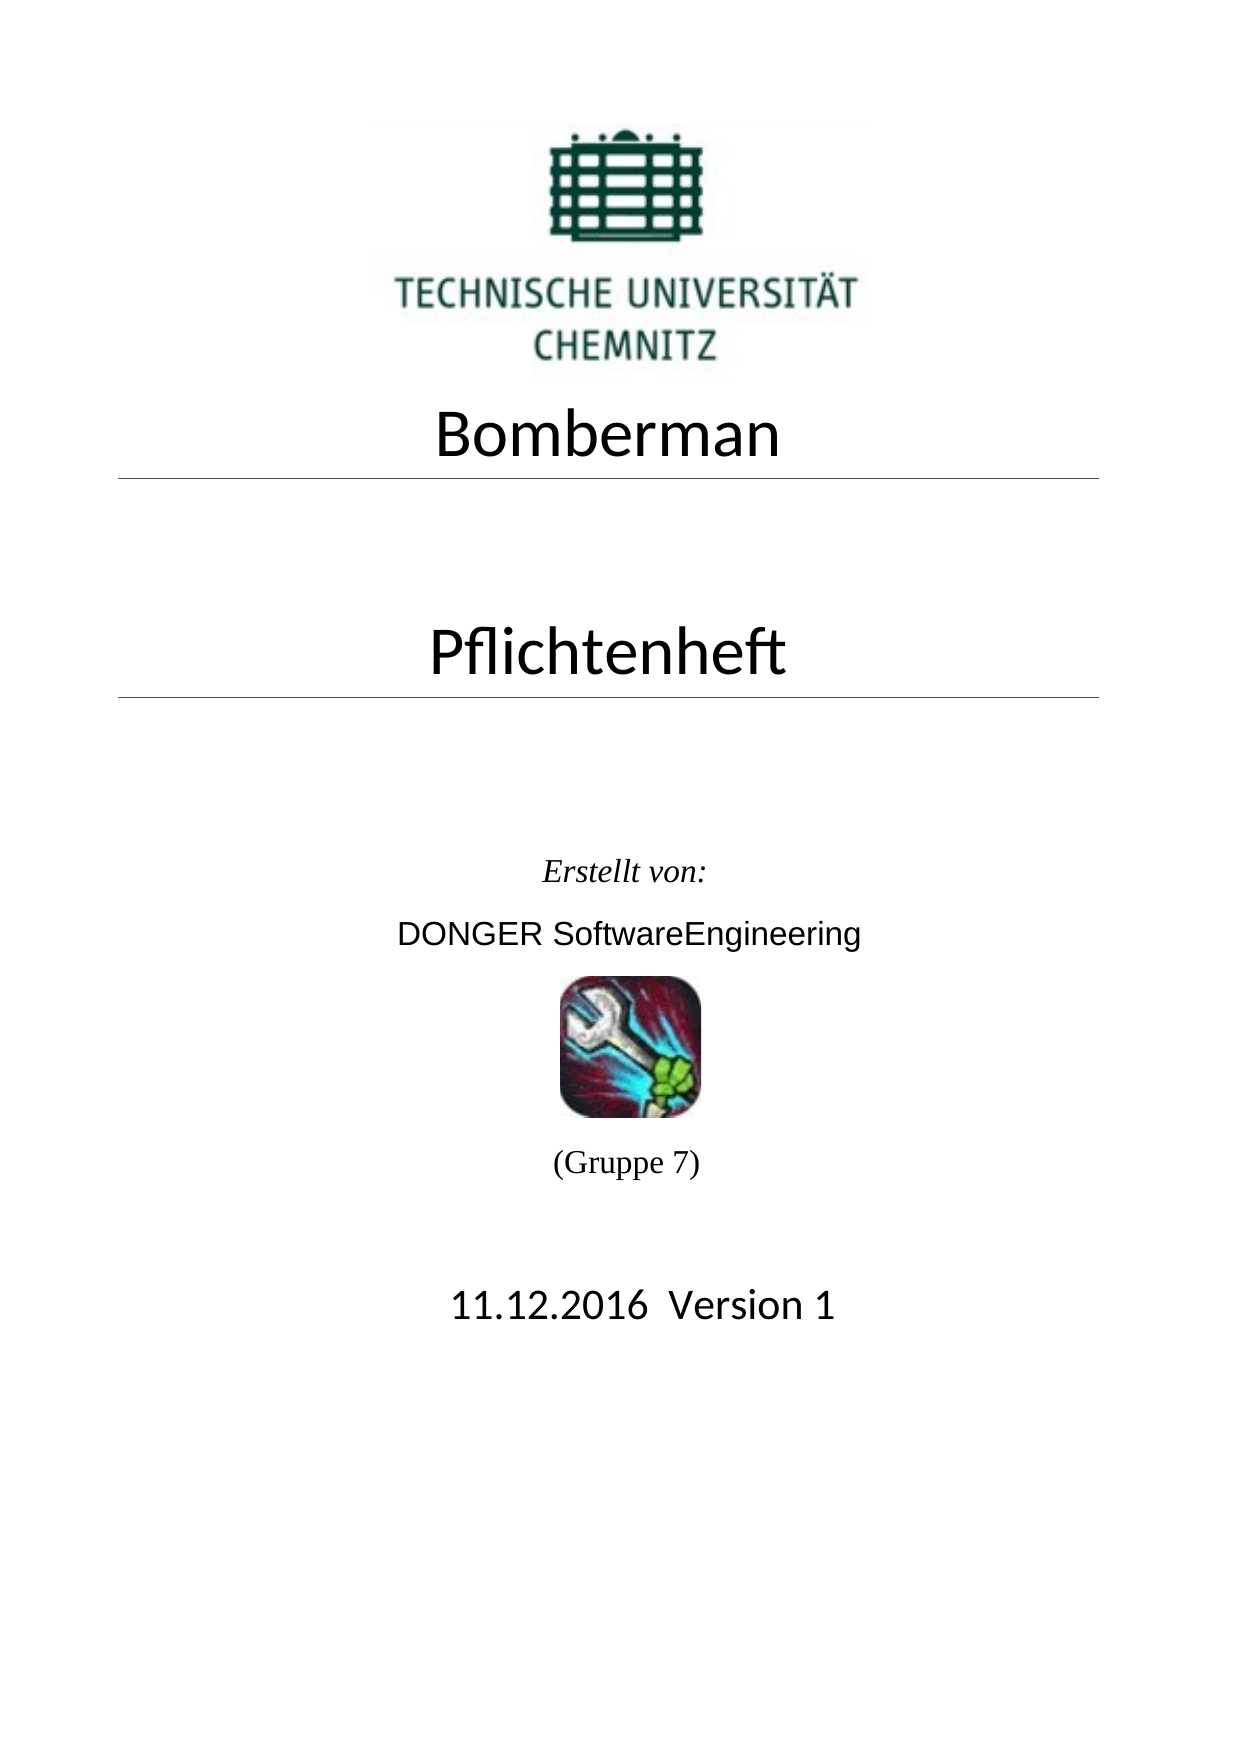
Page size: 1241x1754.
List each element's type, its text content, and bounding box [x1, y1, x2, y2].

subtitle Pflichtenheft [354, 607, 862, 691]
text Erstellt von: [139, 851, 1122, 890]
picture [368, 123, 872, 384]
subtitle Bomberman [354, 118, 862, 473]
subtitle DONGER SoftwareEngineering [139, 913, 1122, 952]
picture [560, 976, 702, 1118]
text 11.12.2016 Version 1 [399, 1277, 891, 1330]
text (Gruppe 7) [139, 1143, 1122, 1181]
